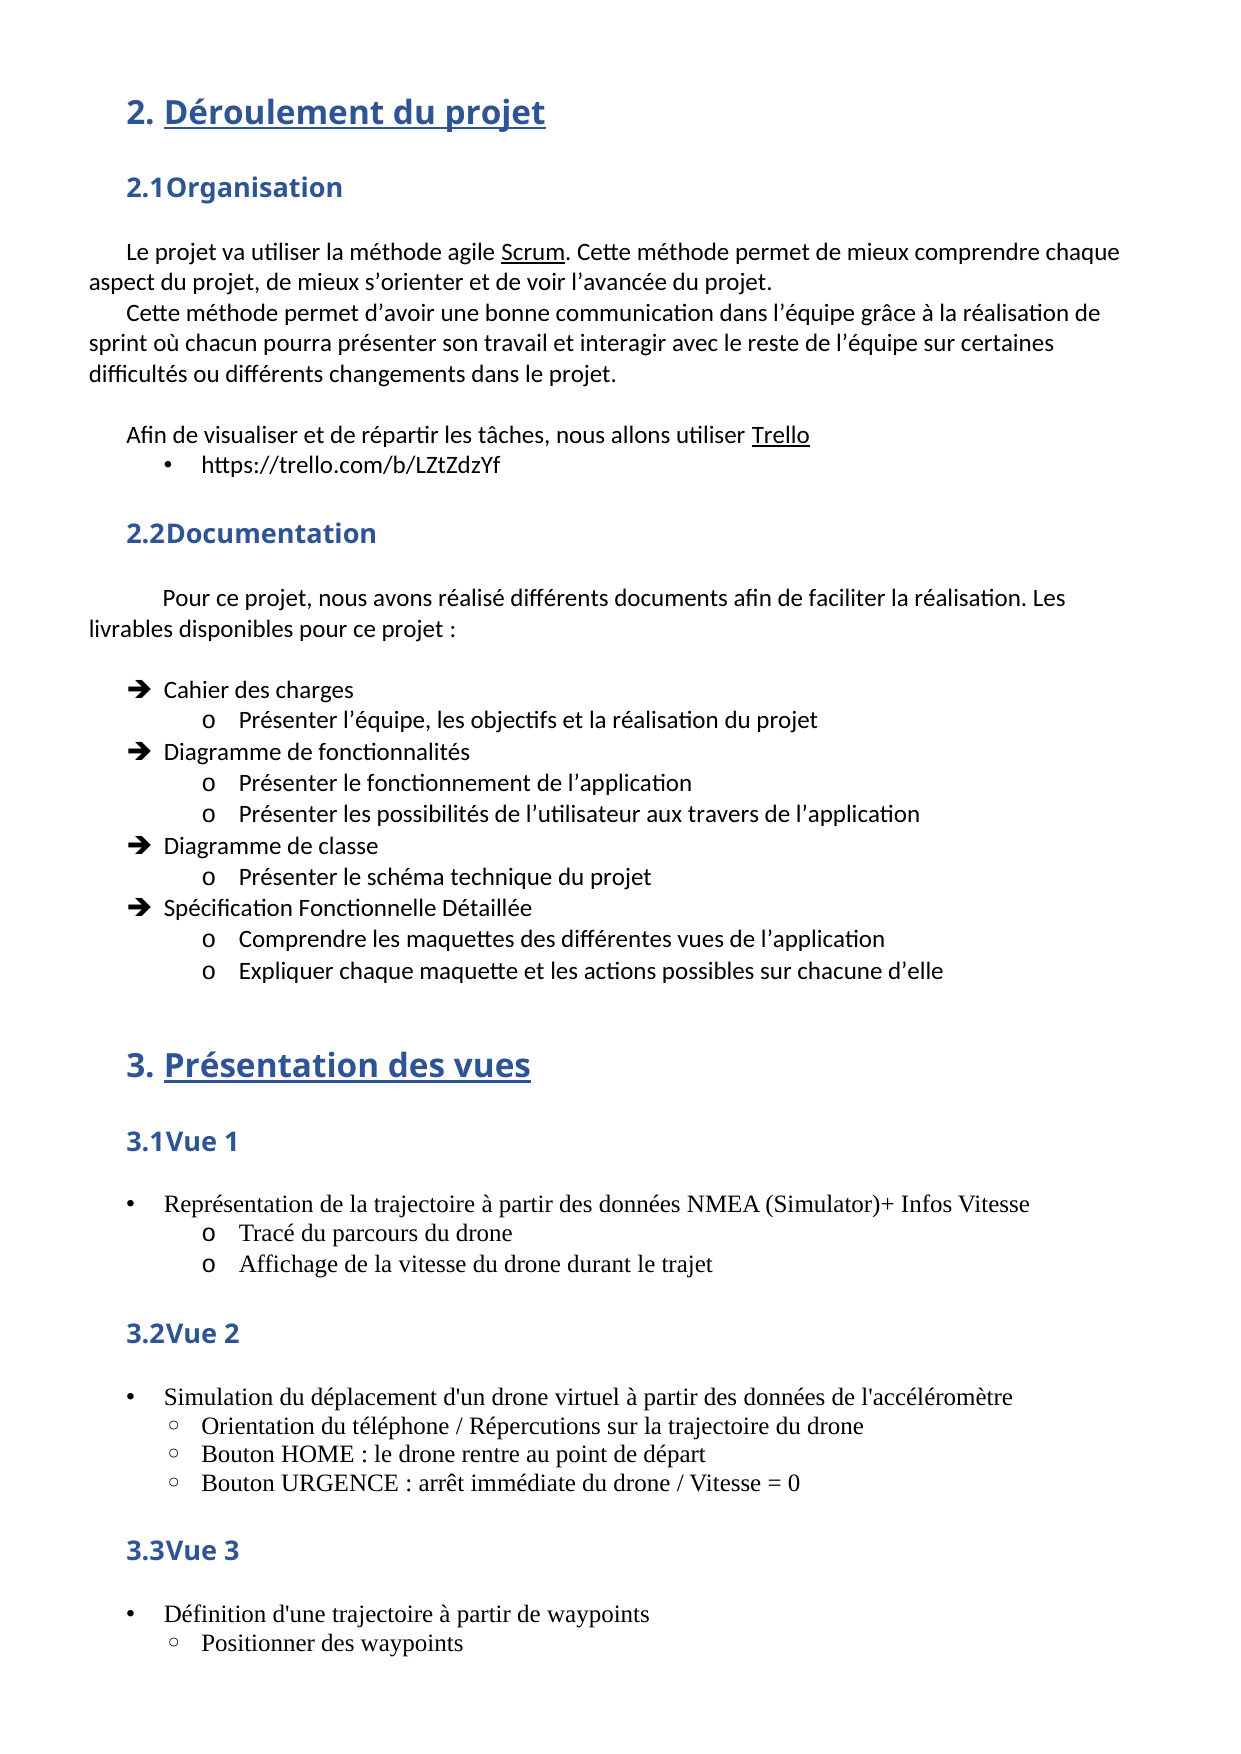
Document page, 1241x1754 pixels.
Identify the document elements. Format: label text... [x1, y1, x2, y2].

text Afin de visualiser et de répartir les tâches, nous allons utiliser Trello [88, 419, 1152, 450]
list Définition d'une trajectoire à partir de waypoints [126, 1599, 1152, 1628]
list Représentation de la trajectoire à partir des données NMEA (Simulator)+ Infos Vitesse [126, 1189, 1152, 1218]
text Le projet va utiliser la méthode agile Scrum. Cette méthode permet de mieux comprendre chaque aspect du projet, de mieux s’orienter et de voir l’avancée du projet. [88, 236, 1152, 297]
list https://trello.com/b/LZtZdzYf [163, 450, 1152, 480]
subtitle Vue 1 [126, 1122, 1152, 1159]
text Cette méthode permet d’avoir une bonne communication dans l’équipe grâce à la réalisation de sprint où chacun pourra présenter son travail et interagir avec le reste de l’équipe sur certaines difficultés ou différents changements dans le projet. [88, 297, 1152, 389]
list Tracé du parcours du drone [201, 1218, 1152, 1249]
list Orientation du téléphone / Répercutions sur la trajectoire du drone [163, 1411, 1152, 1439]
subtitle Documentation [126, 515, 1152, 552]
subtitle Vue 3 [126, 1532, 1152, 1569]
list Présenter l’équipe, les objectifs et la réalisation du projet [201, 704, 1152, 736]
subtitle Déroulement du projet [126, 88, 1152, 134]
list Affichage de la vitesse du drone durant le trajet [201, 1249, 1152, 1280]
list Bouton HOME : le drone rentre au point de départ [163, 1439, 1152, 1468]
list Présenter le fonctionnement de l’application [201, 767, 1152, 798]
list Positionner des waypoints [163, 1628, 1152, 1657]
list Comprendre les maquettes des différentes vues de l’application [201, 923, 1152, 955]
subtitle Organisation [126, 169, 1152, 206]
list Expliquer chaque maquette et les actions possibles sur chacune d’elle [201, 955, 1152, 987]
list Simulation du déplacement d'un drone virtuel à partir des données de l'accéléromètre [126, 1382, 1152, 1411]
list Présenter les possibilités de l’utilisateur aux travers de l’application [201, 798, 1152, 830]
list Spécification Fonctionnelle Détaillée [126, 892, 1152, 923]
subtitle Vue 2 [126, 1315, 1152, 1352]
subtitle Présentation des vues [126, 1042, 1152, 1087]
list Bouton URGENCE : arrêt immédiate du drone / Vitesse = 0 [163, 1468, 1152, 1497]
text Pour ce projet, nous avons réalisé différents documents afin de faciliter la réalisation. Les livrables disponibles pour ce projet : [88, 582, 1152, 643]
list Présenter le schéma technique du projet [201, 861, 1152, 892]
list Diagramme de fonctionnalités [126, 736, 1152, 767]
list Diagramme de classe [126, 830, 1152, 861]
list Cahier des charges [126, 674, 1152, 704]
